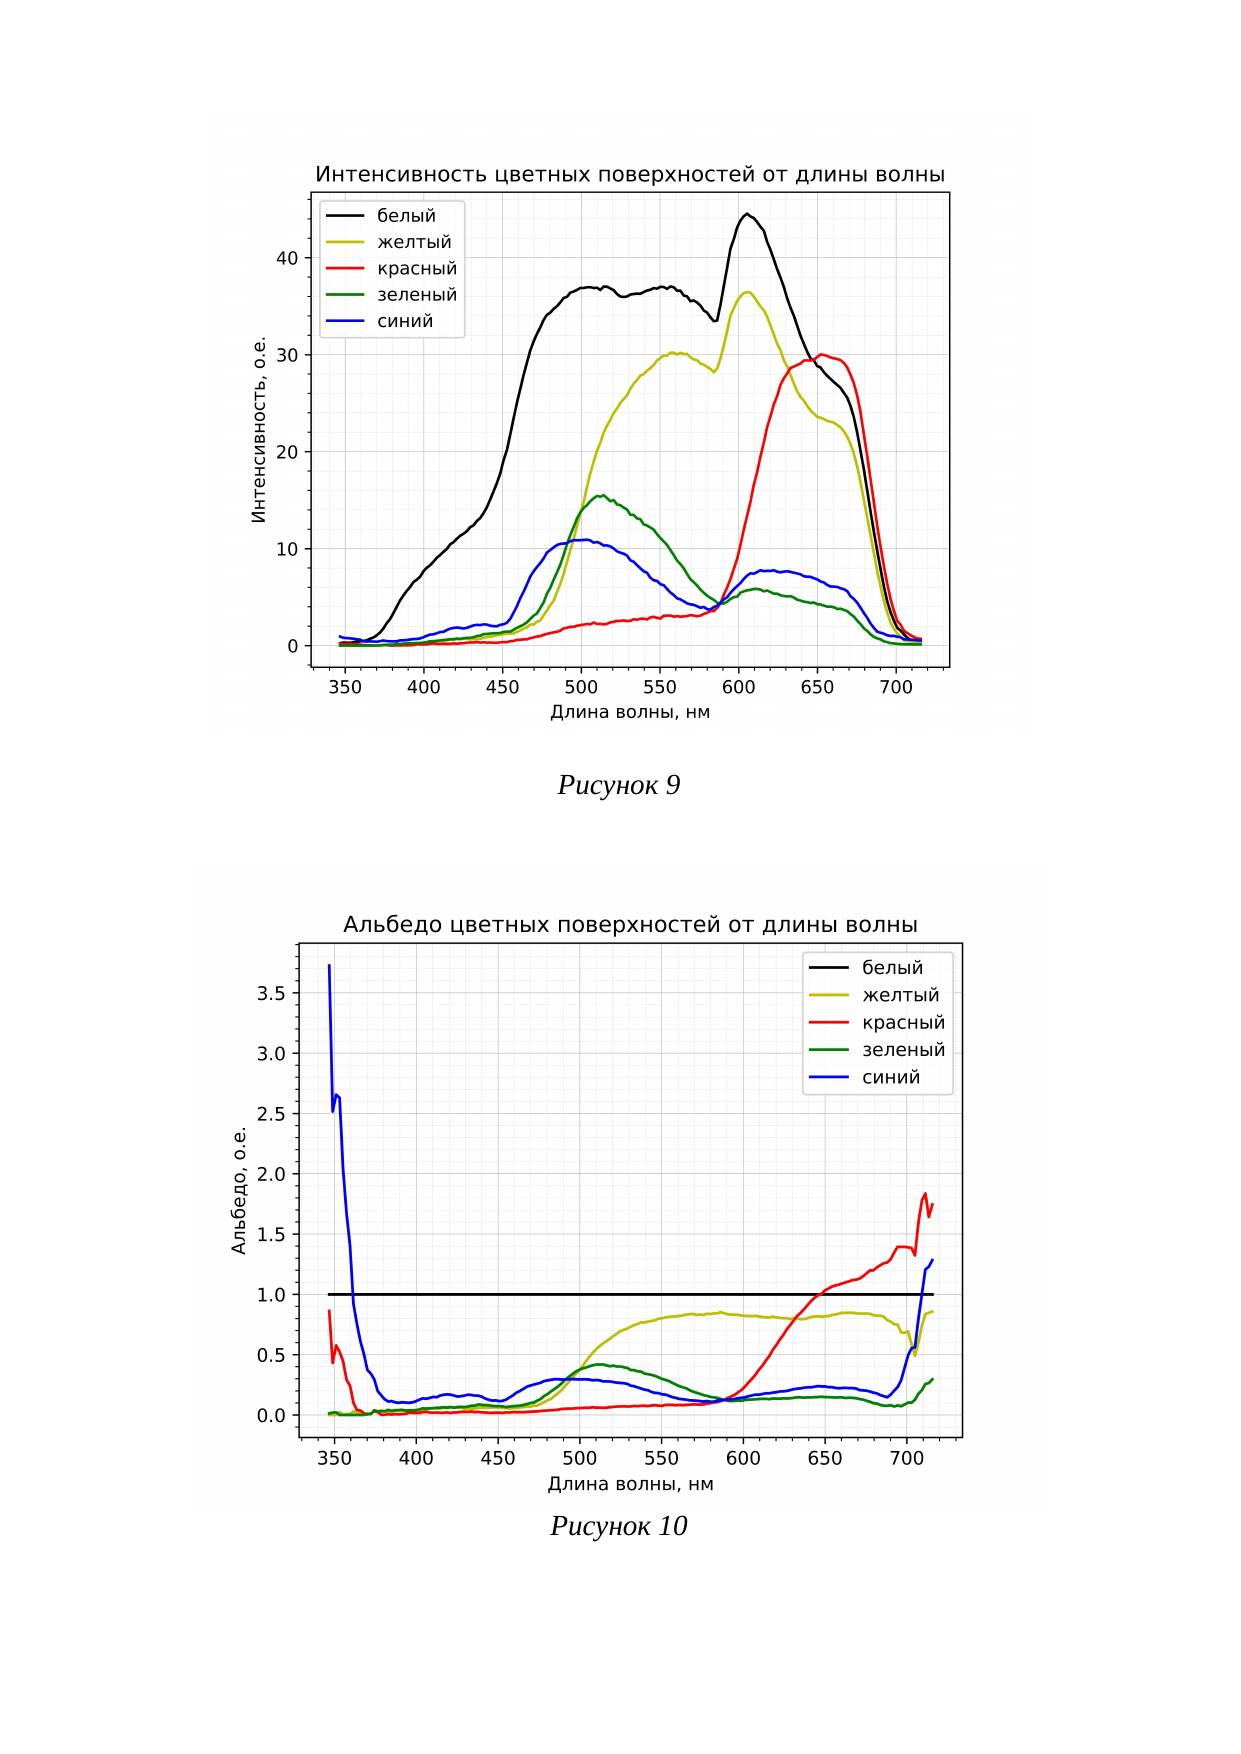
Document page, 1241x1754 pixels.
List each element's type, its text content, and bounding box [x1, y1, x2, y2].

text Рисунок 10 [118, 879, 1122, 1541]
picture [208, 118, 1032, 735]
text Рисунок 9 [118, 767, 1122, 801]
picture [192, 866, 1048, 1508]
